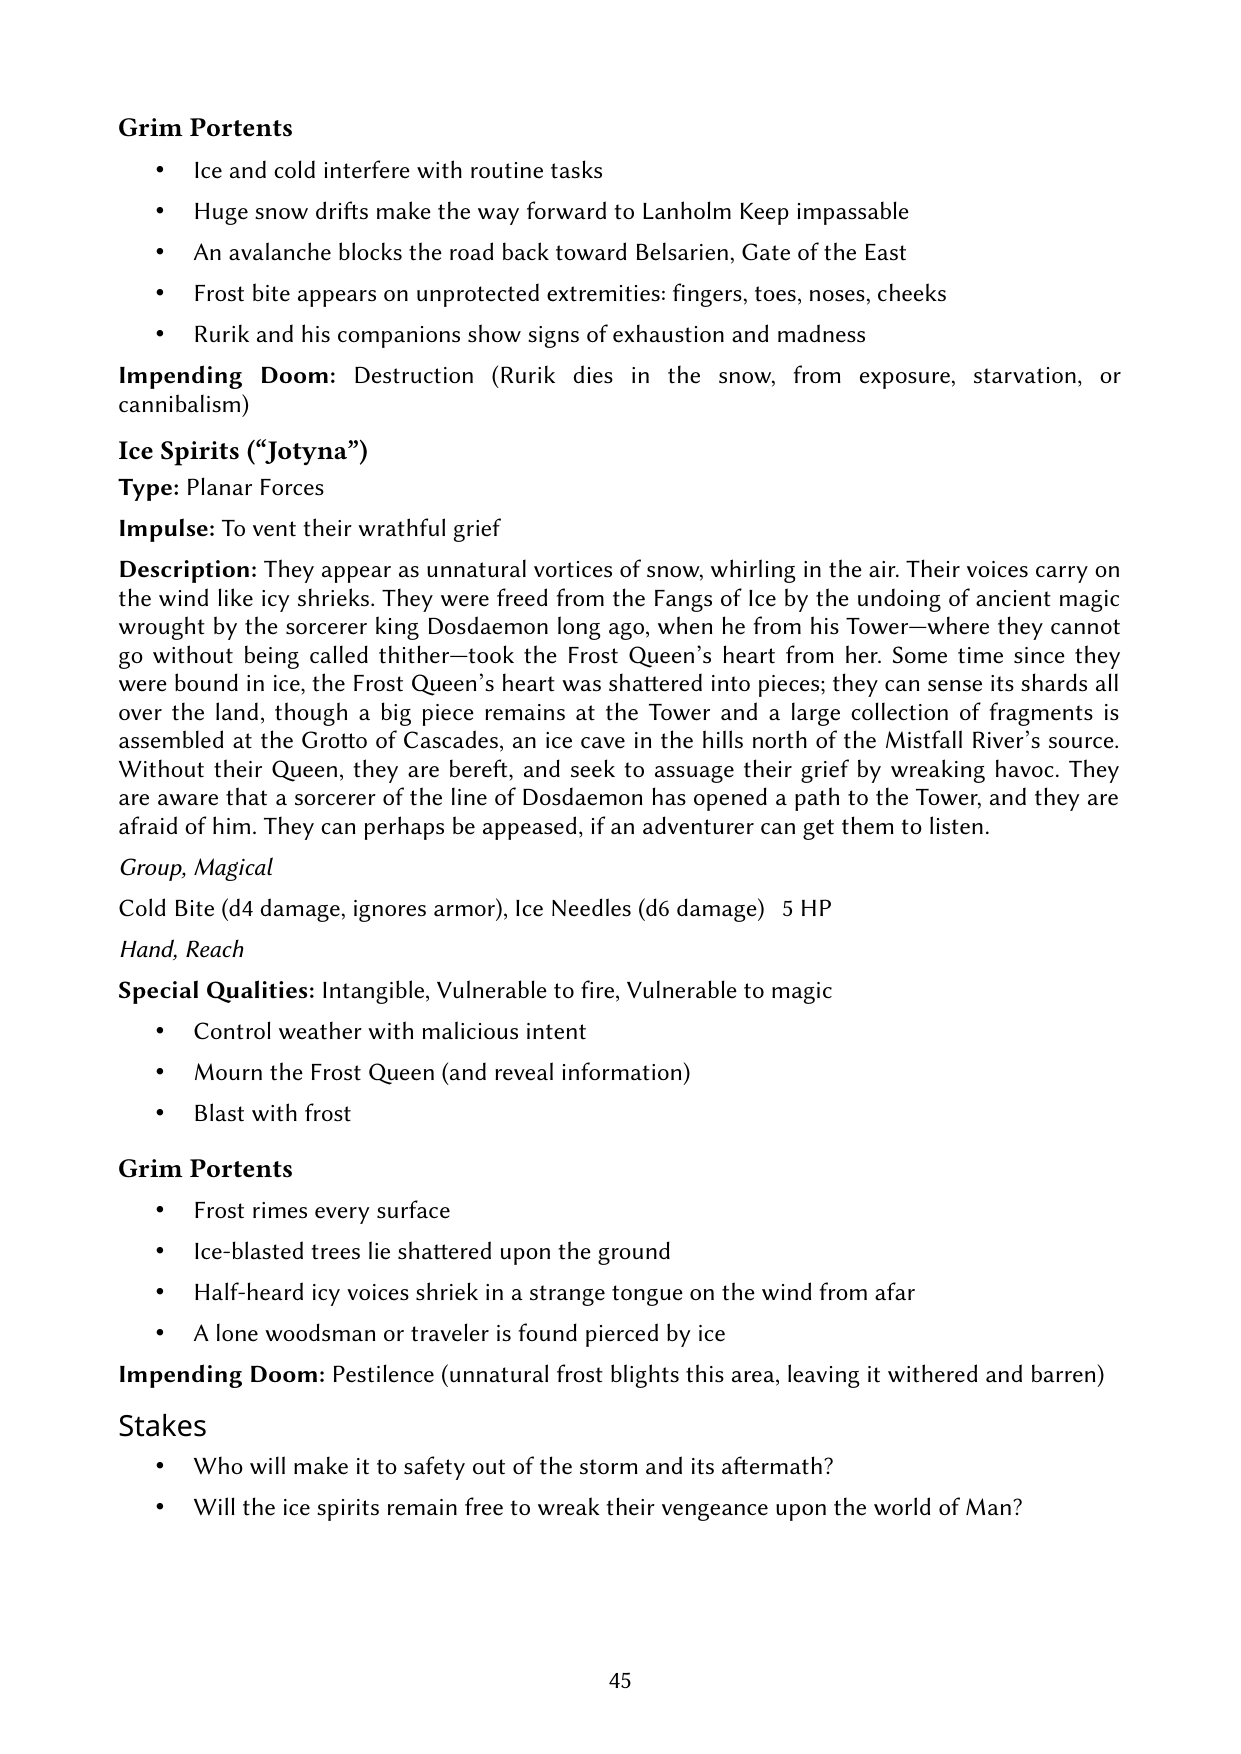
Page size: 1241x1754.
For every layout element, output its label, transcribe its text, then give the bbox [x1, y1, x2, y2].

list Rurik and his companions show signs of exhaustion and madness [156, 320, 1122, 349]
list Ice-blasted trees lie shattered upon the ground [156, 1237, 1122, 1266]
list Huge snow drifts make the way forward to Lanholm Keep impassable [156, 197, 1122, 226]
list Frost rimes every surface [156, 1196, 1122, 1225]
list Will the ice spirits remain free to wreak their vengeance upon the world of Man? [156, 1493, 1122, 1522]
text Grim Portents [118, 1153, 1122, 1184]
text Hand, Reach [118, 935, 1122, 963]
text Grim Portents [118, 113, 1122, 143]
list An avalanche blocks the road back toward Belsarien, Gate of the East [156, 238, 1122, 267]
list Mourn the Frost Queen (and reveal information) [156, 1058, 1122, 1087]
text Cold Bite (d4 damage, ignores armor), Ice Needles (d6 damage) 5 HP [118, 894, 1122, 922]
text Impending Doom: Pestilence (unnatural frost blights this area, leaving it withered and barren) [118, 1360, 1122, 1389]
list Ice and cold interfere with routine tasks [156, 156, 1122, 184]
subtitle Stakes [118, 1405, 1122, 1445]
text Type: Planar Forces [118, 473, 1122, 501]
text Impulse: To vent their wrathful grief [118, 514, 1122, 542]
list Frost bite appears on unprotected extremities: fingers, toes, noses, cheeks [156, 279, 1122, 308]
list Blast with frost [156, 1099, 1122, 1128]
text Group, Magical [118, 853, 1122, 881]
text Description: They appear as unnatural vortices of snow, whirling in the air. Their voices carry on the wind like icy shrieks. They were freed from the Fangs of Ice by the undoing of ancient magic wrought by the sorcerer king Dosdaemon long ago, when he from his Tower—where they cannot go without being called thither—took the Frost Queen’s heart from her. Some time since they were bound in ice, the Frost Queen’s heart was shattered into pieces; they can sense its shards all over the land, though a big piece remains at the Tower and a large collection of fragments is assembled at the Grotto of Cascades, an ice cave in the hills north of the Mistfall River’s source. Without their Queen, they are bereft, and seek to assuage their grief by wreaking havoc. They are aware that a sorcerer of the line of Dosdaemon has opened a path to the Tower, and they are afraid of him. They can perhaps be appeased, if an adventurer can get them to listen. [118, 555, 1122, 840]
text Impending Doom: Destruction (Rurik dies in the snow, from exposure, starvation, or cannibalism) [118, 361, 1122, 418]
list Who will make it to safety out of the storm and its aftermath? [156, 1452, 1122, 1481]
text Ice Spirits (“Jotyna”) [118, 435, 1122, 466]
list A lone woodsman or traveler is found pierced by ice [156, 1319, 1122, 1348]
text Special Qualities: Intangible, Vulnerable to fire, Vulnerable to magic [118, 976, 1122, 1004]
list Control weather with malicious intent [156, 1017, 1122, 1046]
list Half-heard icy voices shriek in a strange tongue on the wind from afar [156, 1278, 1122, 1307]
